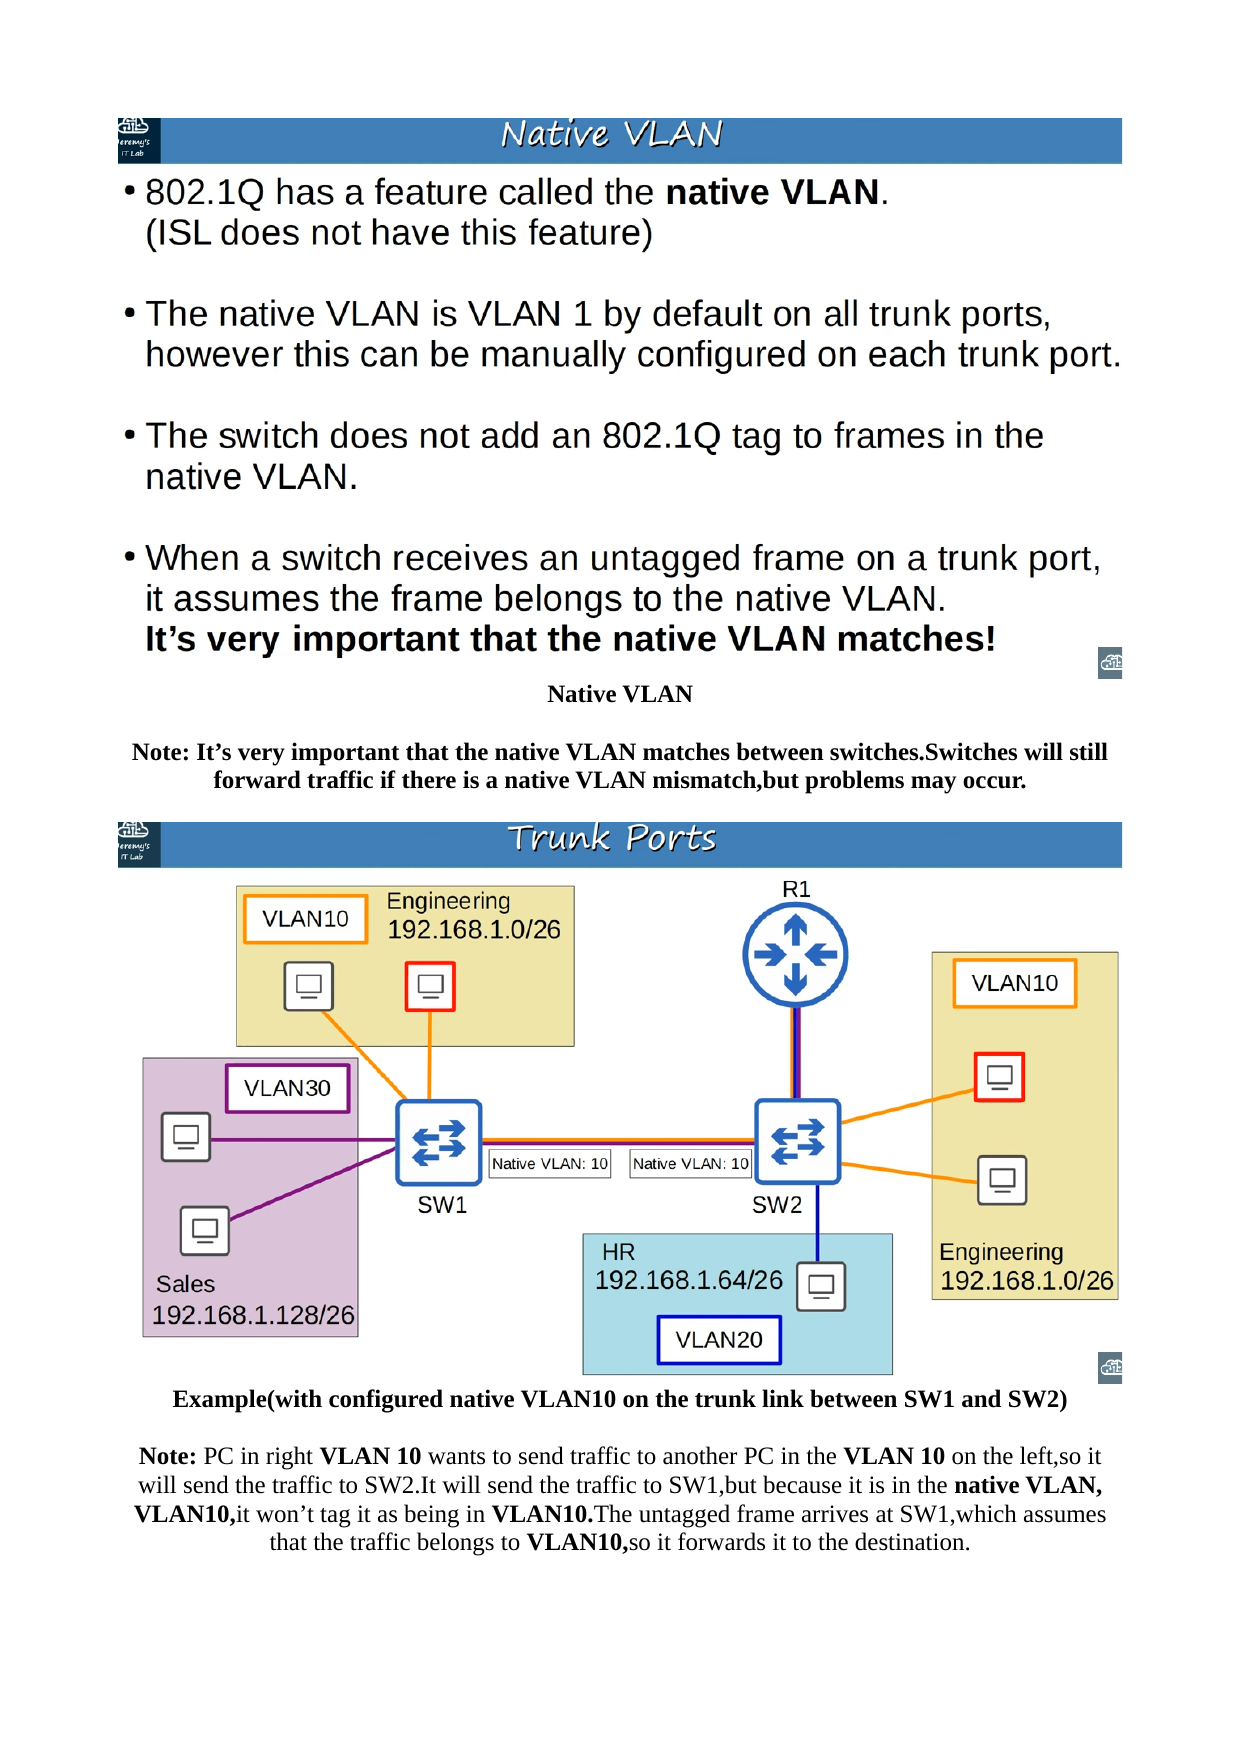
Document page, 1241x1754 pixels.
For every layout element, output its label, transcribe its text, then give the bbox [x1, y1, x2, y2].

picture [118, 118, 1123, 679]
text Note: It’s very important that the native VLAN matches between switches.Switches will still forward traffic if there is a native VLAN mismatch,but problems may occur. [118, 737, 1122, 794]
text Native VLAN [118, 679, 1122, 708]
text Example(with configured native VLAN10 on the trunk link between SW1 and SW2) [118, 1384, 1122, 1412]
text Note: PC in right VLAN 10 wants to send traffic to another PC in the VLAN 10 on the left,so it will send the traffic to SW2.It will send the traffic to SW1,but because it is in the native VLAN, VLAN10,it won’t tag it as being in VLAN10.The untagged frame arrives at SW1,which assumes that the traffic belongs to VLAN10,so it forwards it to the destination. [118, 1441, 1122, 1556]
picture [118, 822, 1123, 1384]
